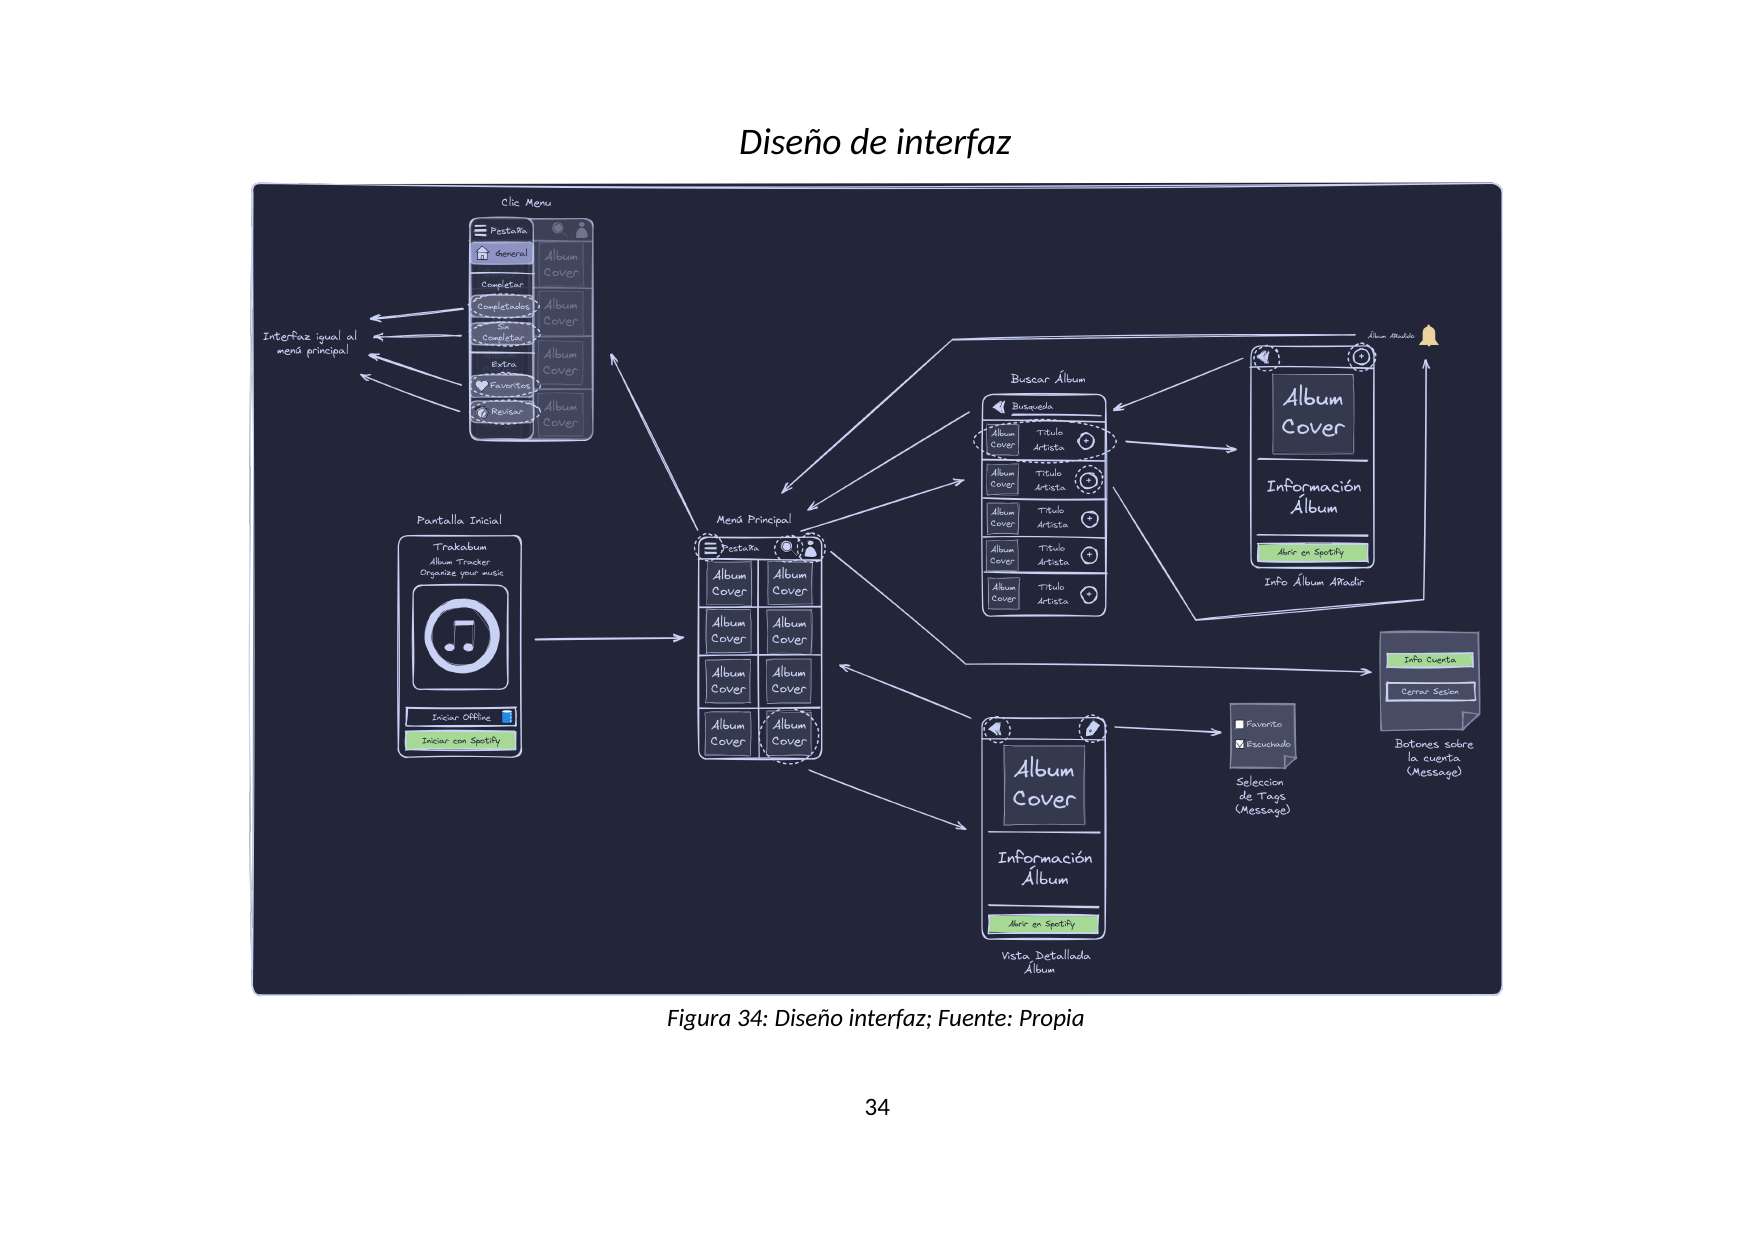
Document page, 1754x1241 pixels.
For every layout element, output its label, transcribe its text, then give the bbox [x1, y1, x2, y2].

picture [245, 176, 1509, 1002]
text Diseño de interfaz [118, 118, 1636, 164]
text Figura 34: Diseño interfaz; Fuente: Propia [219, 176, 1534, 1032]
